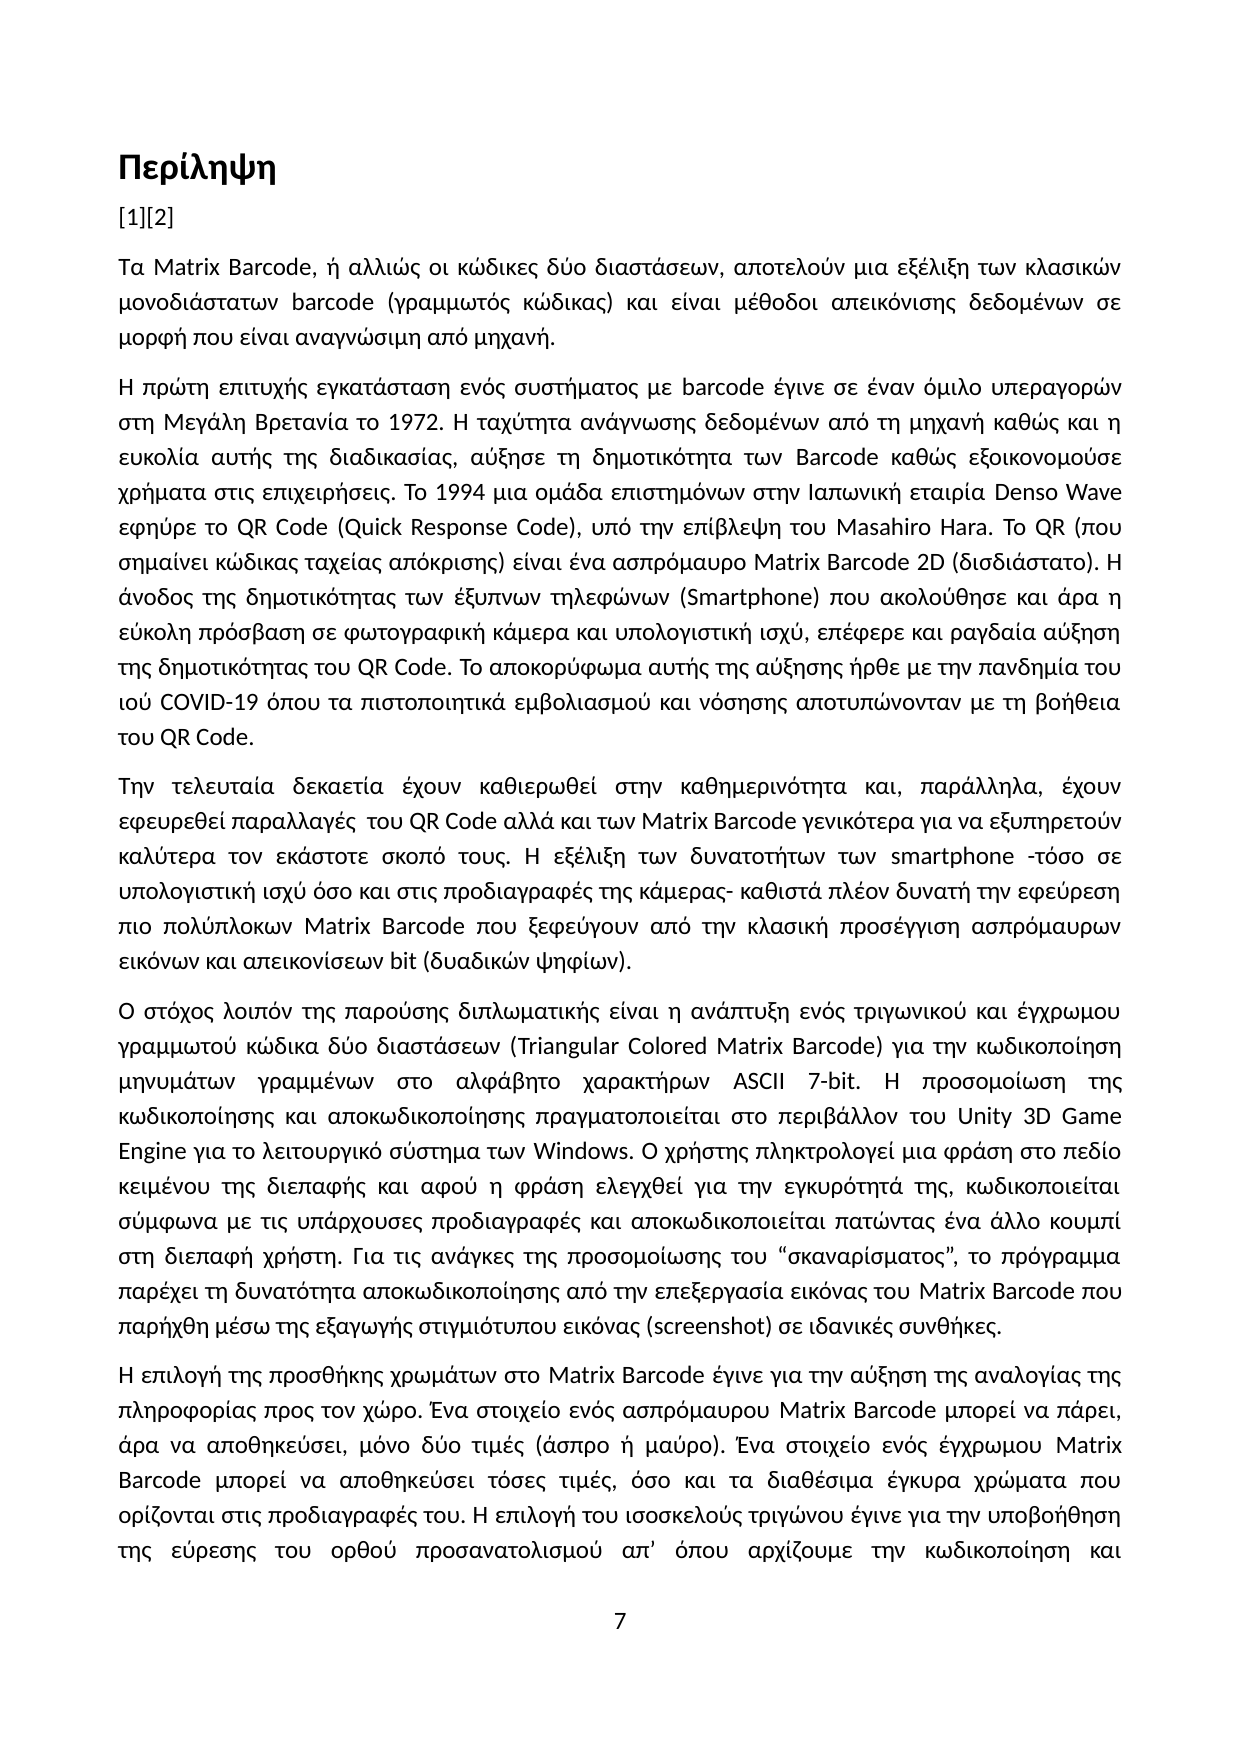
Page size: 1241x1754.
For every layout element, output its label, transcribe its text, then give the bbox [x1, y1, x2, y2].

text Η πρώτη επιτυχής εγκατάσταση ενός συστήματος με barcode έγινε σε έναν όμιλο υπεραγορών στη Μεγάλη Βρετανία το 1972. Η ταχύτητα ανάγνωσης δεδομένων από τη μηχανή καθώς και η ευκολία αυτής της διαδικασίας, αύξησε τη δημοτικότητα των Barcode καθώς εξοικονομούσε χρήματα στις επιχειρήσεις. Το 1994 μια ομάδα επιστημόνων στην Ιαπωνική εταιρία Denso Wave εφηύρε το QR Code (Quick Response Code), υπό την επίβλεψη του Masahiro Hara. Το QR (που σημαίνει κώδικας ταχείας απόκρισης) είναι ένα ασπρόμαυρο Matrix Barcode 2D (δισδιάστατο). Η άνοδος της δημοτικότητας των έξυπνων τηλεφώνων (Smartphone) που ακολούθησε και άρα η εύκολη πρόσβαση σε φωτογραφική κάμερα και υπολογιστική ισχύ, επέφερε και ραγδαία αύξηση της δημοτικότητας του QR Code. Το αποκορύφωμα αυτής της αύξησης ήρθε με την πανδημία του ιού COVID-19 όπου τα πιστοποιητικά εμβολιασμού και νόσησης αποτυπώνονταν με τη βοήθεια του QR Code. [118, 371, 1122, 751]
text Την τελευταία δεκαετία έχουν καθιερωθεί στην καθημερινότητα και, παράλληλα, έχουν εφευρεθεί παραλλαγές του QR Code αλλά και των Matrix Barcode γενικότερα για να εξυπηρετούν καλύτερα τον εκάστοτε σκοπό τους. Η εξέλιξη των δυνατοτήτων των smartphone -τόσο σε υπολογιστική ισχύ όσο και στις προδιαγραφές της κάμερας- καθιστά πλέον δυνατή την εφεύρεση πιο πολύπλοκων Matrix Barcode που ξεφεύγουν από την κλασική προσέγγιση ασπρόμαυρων εικόνων και απεικονίσεων bit (δυαδικών ψηφίων). [118, 770, 1122, 976]
text Η επιλογή της προσθήκης χρωμάτων στο Matrix Barcode έγινε για την αύξηση της αναλογίας της πληροφορίας προς τον χώρο. Ένα στοιχείο ενός ασπρόμαυρου Matrix Barcode μπορεί να πάρει, άρα να αποθηκεύσει, μόνο δύο τιμές (άσπρο ή μαύρο). Ένα στοιχείο ενός έγχρωμου Matrix Barcode μπορεί να αποθηκεύσει τόσες τιμές, όσο και τα διαθέσιμα έγκυρα χρώματα που ορίζονται στις προδιαγραφές του. Η επιλογή του ισοσκελούς τριγώνου έγινε για την υποβοήθηση της εύρεσης του ορθού προσανατολισμού απ’ όπου αρχίζουμε την κωδικοποίηση και [118, 1359, 1122, 1565]
subtitle Περίληψη [118, 143, 1122, 189]
text Τα Matrix Barcode, ή αλλιώς οι κώδικες δύο διαστάσεων, αποτελούν μια εξέλιξη των κλασικών μονοδιάστατων barcode (γραμμωτός κώδικας) και είναι μέθοδοι απεικόνισης δεδομένων σε μορφή που είναι αναγνώσιμη από μηχανή. [118, 251, 1122, 352]
text [1][2] [118, 201, 1122, 232]
text Ο στόχος λοιπόν της παρούσης διπλωματικής είναι η ανάπτυξη ενός τριγωνικού και έγχρωμου γραμμωτού κώδικα δύο διαστάσεων (Triangular Colored Matrix Barcode) για την κωδικοποίηση μηνυμάτων γραμμένων στο αλφάβητο χαρακτήρων ASCII 7-bit. Η προσομοίωση της κωδικοποίησης και αποκωδικοποίησης πραγματοποιείται στο περιβάλλον του Unity 3D Game Engine για το λειτουργικό σύστημα των Windows. Ο χρήστης πληκτρολογεί μια φράση στο πεδίο κειμένου της διεπαφής και αφού η φράση ελεγχθεί για την εγκυρότητά της, κωδικοποιείται σύμφωνα με τις υπάρχουσες προδιαγραφές και αποκωδικοποιείται πατώντας ένα άλλο κουμπί στη διεπαφή χρήστη. Για τις ανάγκες της προσομοίωσης του “σκαναρίσματος”, το πρόγραμμα παρέχει τη δυνατότητα αποκωδικοποίησης από την επεξεργασία εικόνας του Matrix Barcode που παρήχθη μέσω της εξαγωγής στιγμιότυπου εικόνας (screenshot) σε ιδανικές συνθήκες. [118, 995, 1122, 1340]
